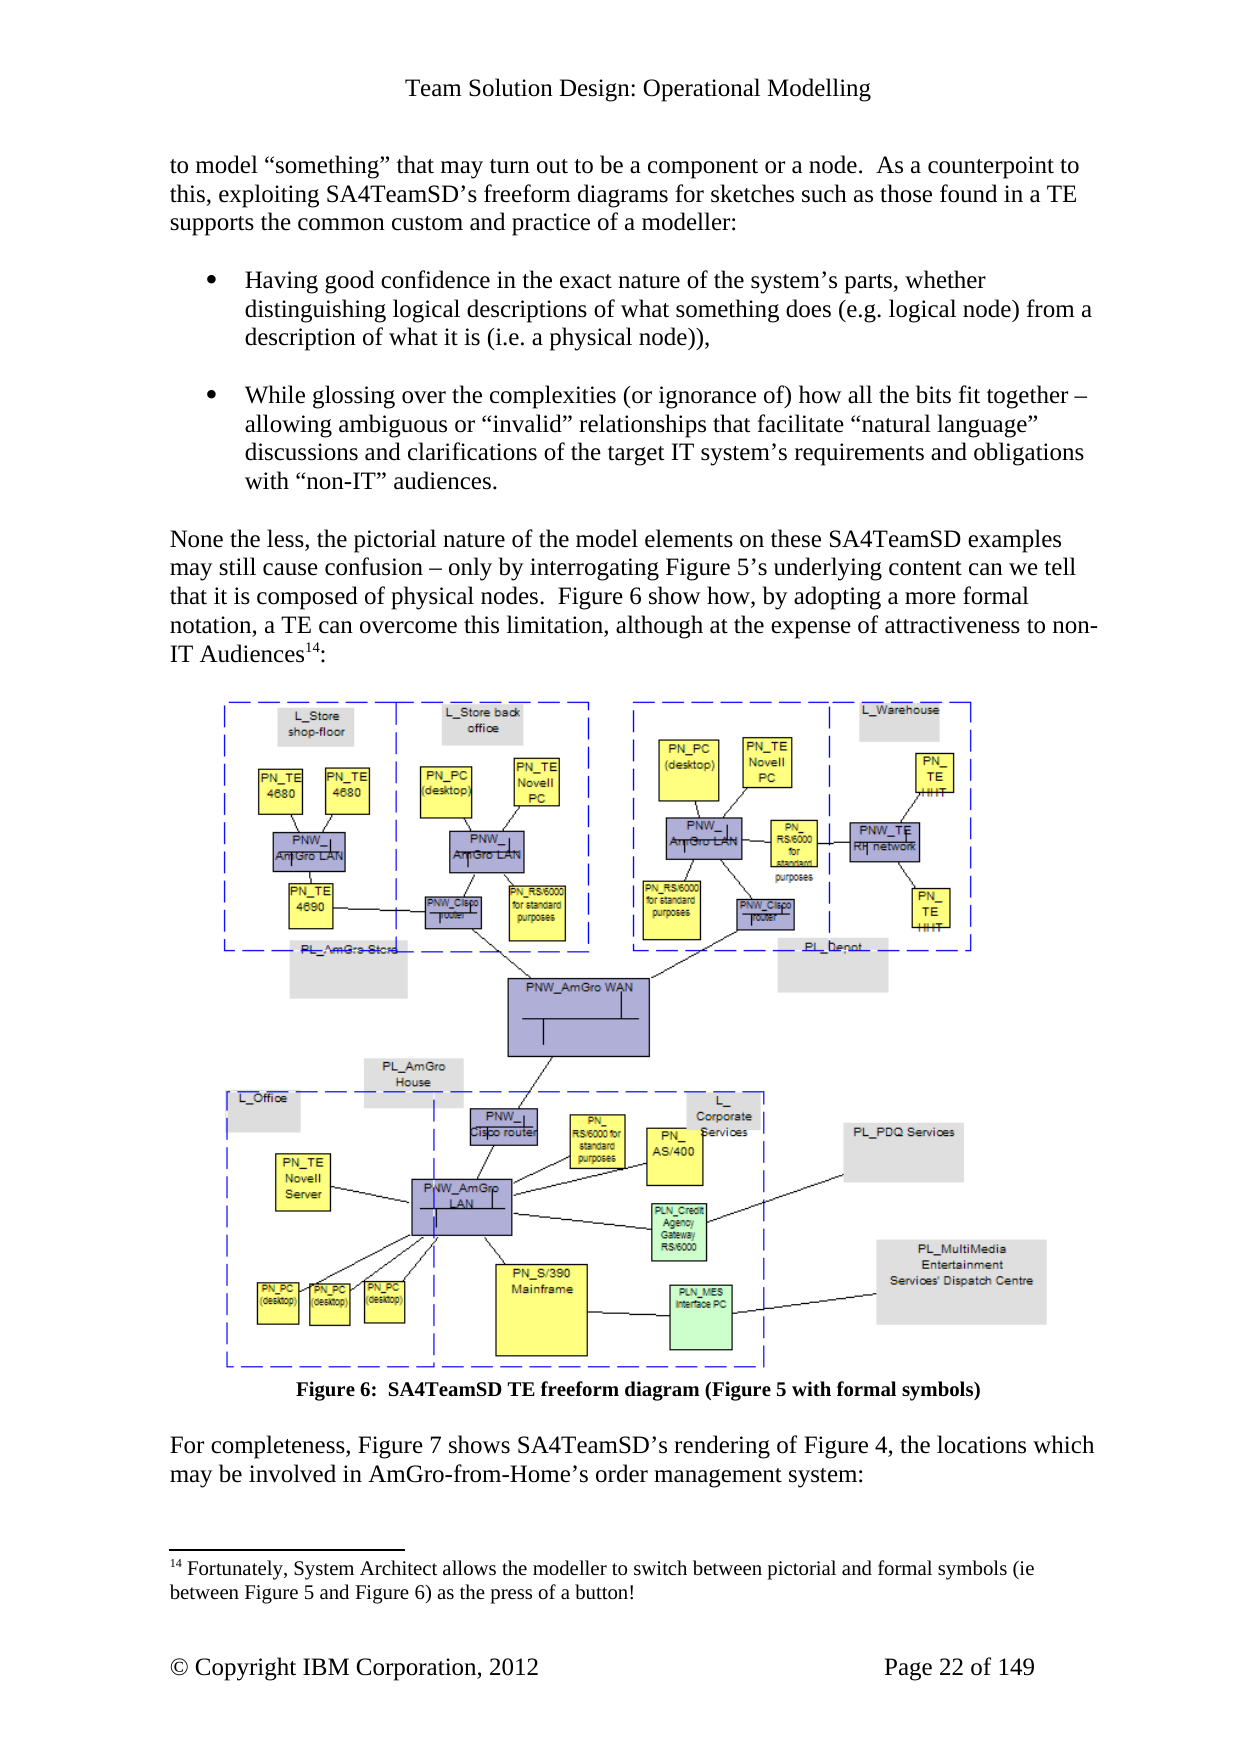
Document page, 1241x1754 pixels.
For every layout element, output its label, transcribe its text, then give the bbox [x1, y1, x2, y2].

list While glossing over the complexities (or ignorance of) how all the bits fit together – allowing ambiguous or “invalid” relationships that facilitate “natural language” discussions and clarifications of the target IT system’s requirements and obligations with “non-IT” audiences. [207, 380, 1107, 495]
text Figure 6: SA4TeamSD TE freeform diagram (Figure 5 with formal symbols) [169, 1377, 1107, 1401]
text None the less, the pictorial nature of the model elements on these SA4TeamSD examples may still cause confusion – only by interrogating Figure 5’s underlying content can we tell that it is composed of physical nodes. Figure 6 show how, by adopting a more formal notation, a TE can overcome this limitation, although at the expense of attractiveness to non-IT Audiences: [169, 524, 1107, 667]
picture [218, 697, 1059, 1376]
text For completeness, Figure 7 shows SA4TeamSD’s rendering of Figure 4, the locations which may be involved in AmGro-from-Home’s order management system: [169, 1430, 1107, 1487]
text Fortunately, System Architect allows the modeller to switch between pictorial and formal symbols (ie between Figure 5 and Figure 6) as the press of a button! [169, 1556, 1107, 1604]
list Having good confidence in the exact nature of the system’s parts, whether distinguishing logical descriptions of what something does (e.g. logical node) from a description of what it is (i.e. a physical node)), [207, 265, 1107, 380]
text to model “something” that may turn out to be a component or a node. As a counterpoint to this, exploiting SA4TeamSD’s freeform diagrams for sketches such as those found in a TE supports the common custom and practice of a modeller: [169, 150, 1107, 265]
